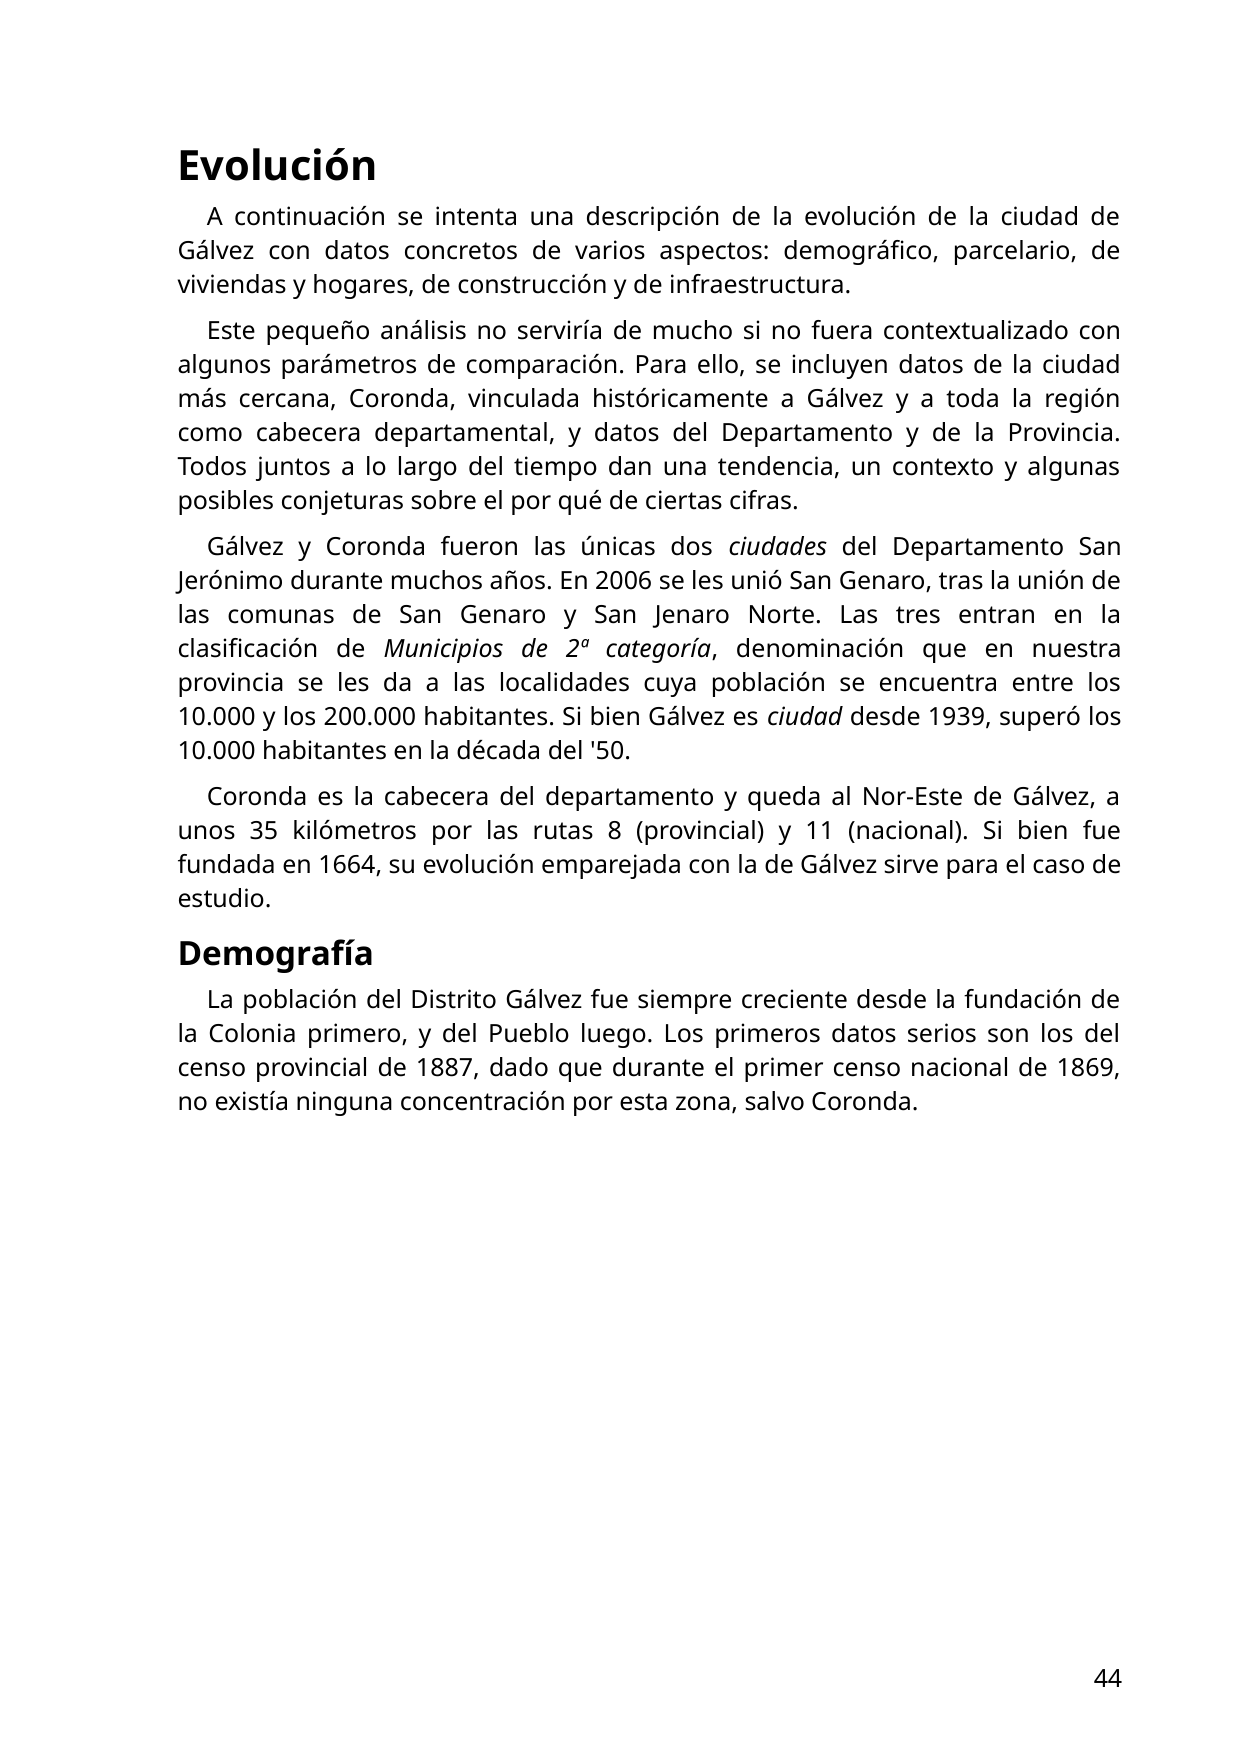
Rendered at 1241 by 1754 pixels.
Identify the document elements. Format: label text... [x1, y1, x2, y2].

text A continuación se intenta una descripción de la evolución de la ciudad de Gálvez con datos concretos de varios aspectos: demográfico, parcelario, de viviendas y hogares, de construcción y de infraestructura. [177, 198, 1122, 301]
text Coronda es la cabecera del departamento y queda al Nor-Este de Gálvez, a unos 35 kilómetros por las rutas 8 (provincial) y 11 (nacional). Si bien fue fundada en 1664, su evolución emparejada con la de Gálvez sirve para el caso de estudio. [177, 779, 1122, 915]
text Este pequeño análisis no serviría de mucho si no fuera contextualizado con algunos parámetros de comparación. Para ello, se incluyen datos de la ciudad más cercana, Coronda, vinculada históricamente a Gálvez y a toda la región como cabecera departamental, y datos del Departamento y de la Provincia. Todos juntos a lo largo del tiempo dan una tendencia, un contexto y algunas posibles conjeturas sobre el por qué de ciertas cifras. [177, 312, 1122, 517]
subtitle Evolución [177, 136, 1122, 193]
subtitle Demografía [177, 930, 1122, 975]
text La población del Distrito Gálvez fue siempre creciente desde la fundación de la Colonia primero, y del Pueblo luego. Los primeros datos serios son los del censo provincial de 1887, dado que durante el primer censo nacional de 1869, no existía ninguna concentración por esta zona, salvo Coronda. [177, 981, 1122, 1117]
text Gálvez y Coronda fueron las únicas dos ciudades del Departamento San Jerónimo durante muchos años. En 2006 se les unió San Genaro, tras la unión de las comunas de San Genaro y San Jenaro Norte. Las tres entran en la clasificación de Municipios de 2ª categoría, denominación que en nuestra provincia se les da a las localidades cuya población se encuentra entre los 10.000 y los 200.000 habitantes. Si bien Gálvez es ciudad desde 1939, superó los 10.000 habitantes en la década del '50. [177, 529, 1122, 767]
